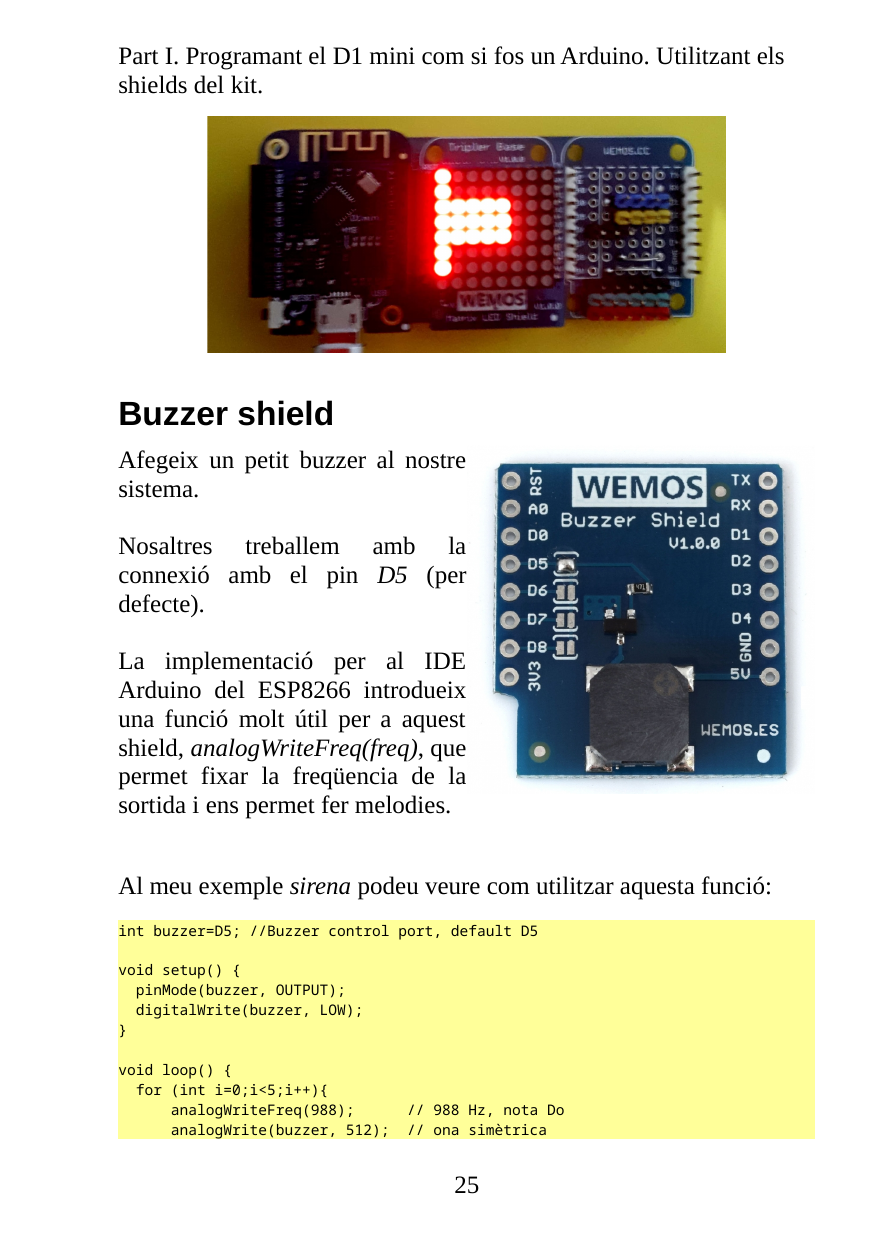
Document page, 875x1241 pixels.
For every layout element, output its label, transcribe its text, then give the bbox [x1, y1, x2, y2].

text Al meu exemple sirena podeu veure com utilitzar aquesta funció: [118, 871, 815, 900]
text void loop() { [118, 1060, 815, 1079]
picture [207, 116, 726, 353]
text void setup() { [118, 960, 815, 980]
subtitle Buzzer shield [118, 394, 815, 433]
text analogWriteFreq(988); // 988 Hz, nota Do [118, 1099, 815, 1119]
text int buzzer=D5; //Buzzer control port, default D5 [118, 920, 815, 940]
text analogWrite(buzzer, 512); // ona simètrica [118, 1119, 815, 1139]
table_header Afegeix un petit buzzer al nostre sistema. Nosaltres treballem amb la connexió amb el pin D5 (per defecte). La implementació per al IDE Arduino del ESP8266 introdueix una funció molt útil per a aquest shield, analogWriteFreq(freq), que permet fixar la freqüencia de la sortida i ens permet fer melodies. [118, 445, 466, 822]
text for (int i=0;i<5;i++){ [118, 1079, 815, 1099]
table_header [466, 794, 815, 822]
picture [466, 445, 815, 794]
text } [118, 1020, 815, 1040]
text digitalWrite(buzzer, LOW); [118, 1000, 815, 1020]
text pinMode(buzzer, OUTPUT); [118, 980, 815, 1000]
